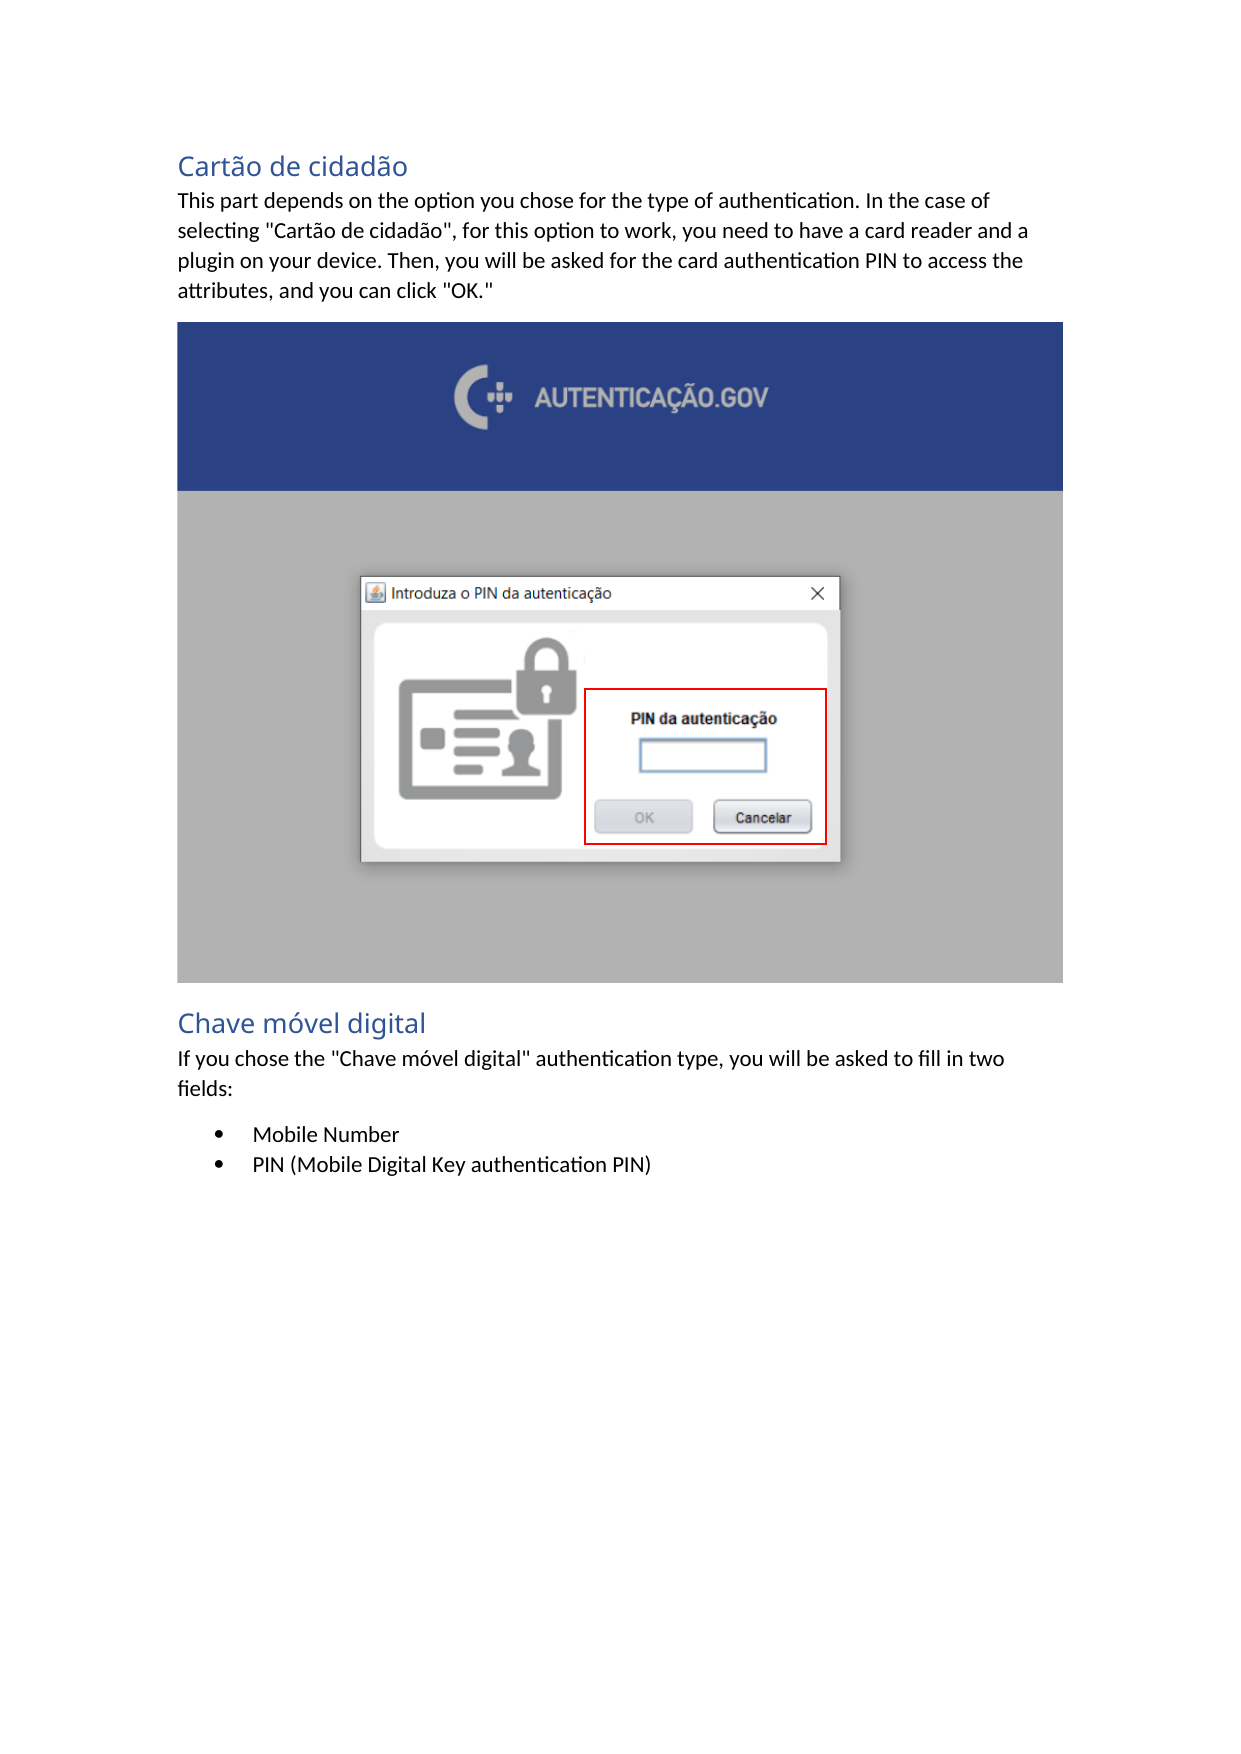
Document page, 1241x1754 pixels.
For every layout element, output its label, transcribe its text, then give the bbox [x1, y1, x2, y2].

subtitle Chave móvel digital [177, 1005, 1063, 1042]
list PIN (Mobile Digital Key authentication PIN) [215, 1150, 1063, 1178]
text If you chose the "Chave móvel digital" authentication type, you will be asked to fill in two fields: [177, 1044, 1063, 1102]
list Mobile Number [215, 1120, 1063, 1148]
picture [177, 322, 1063, 983]
subtitle Cartão de cidadão [177, 148, 1063, 184]
text This part depends on the option you chose for the type of authentication. In the case of selecting "Cartão de cidadão", for this option to work, you need to have a card reader and a plugin on your device. Then, you will be asked for the card authentication PIN to access the attributes, and you can click "OK." [177, 187, 1063, 304]
